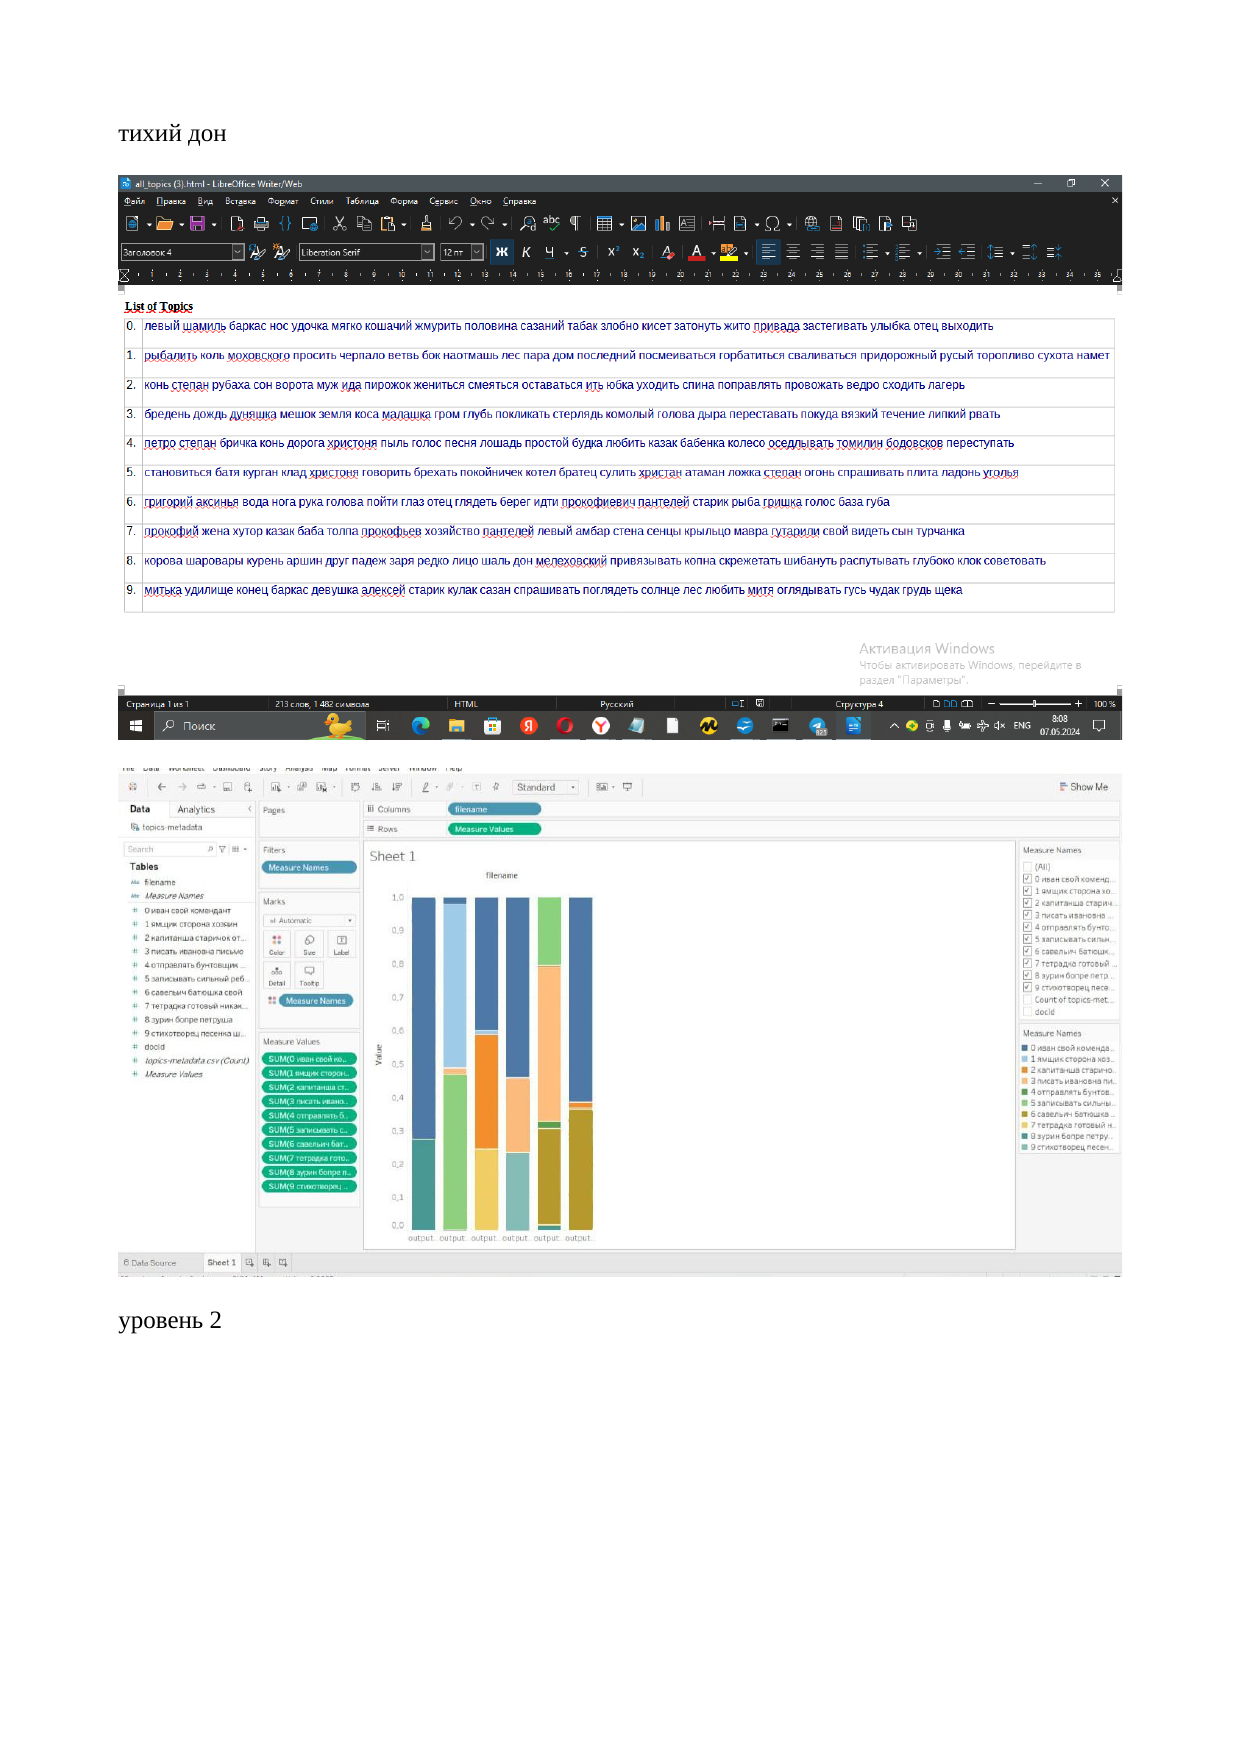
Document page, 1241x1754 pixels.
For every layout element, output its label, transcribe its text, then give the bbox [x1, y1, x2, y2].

text тихий дон [118, 118, 1122, 147]
picture [118, 768, 1123, 1277]
text уровень 2 [118, 1305, 1122, 1334]
picture [118, 175, 1123, 740]
